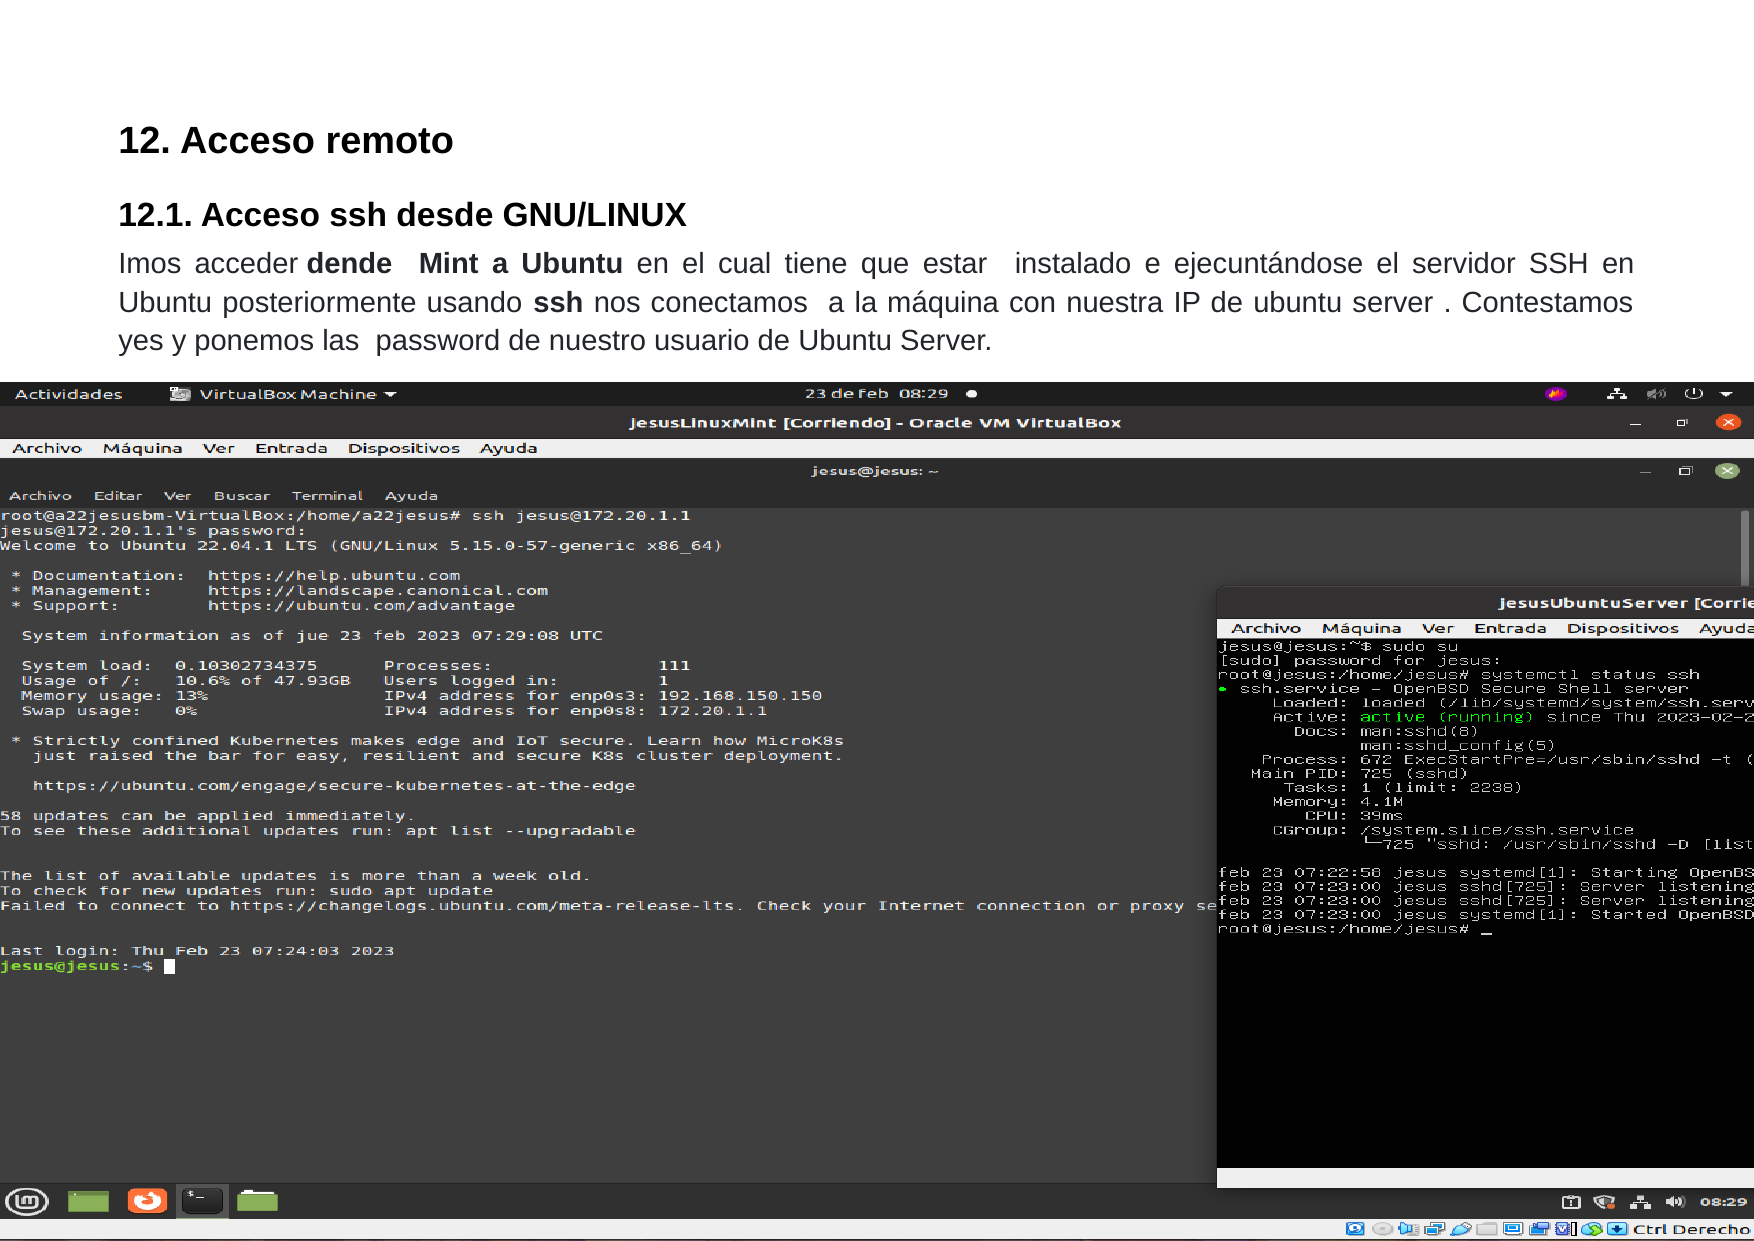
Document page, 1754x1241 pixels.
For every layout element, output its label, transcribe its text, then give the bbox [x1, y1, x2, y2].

subtitle 12. Acceso remoto [118, 118, 1636, 162]
text Imos acceder dende Mint a Ubuntu en el cual tiene que estar instalado e ejecuntándose el servidor SSH en Ubuntu posteriormente usando ssh nos conectamos a la máquina con nuestra IP de ubuntu server . Contestamos yes y ponemos las password de nuestro usuario de Ubuntu Server. [118, 246, 1636, 357]
subtitle 12.1. Acceso ssh desde GNU/LINUX [118, 195, 1636, 234]
picture [0, 382, 1754, 1241]
